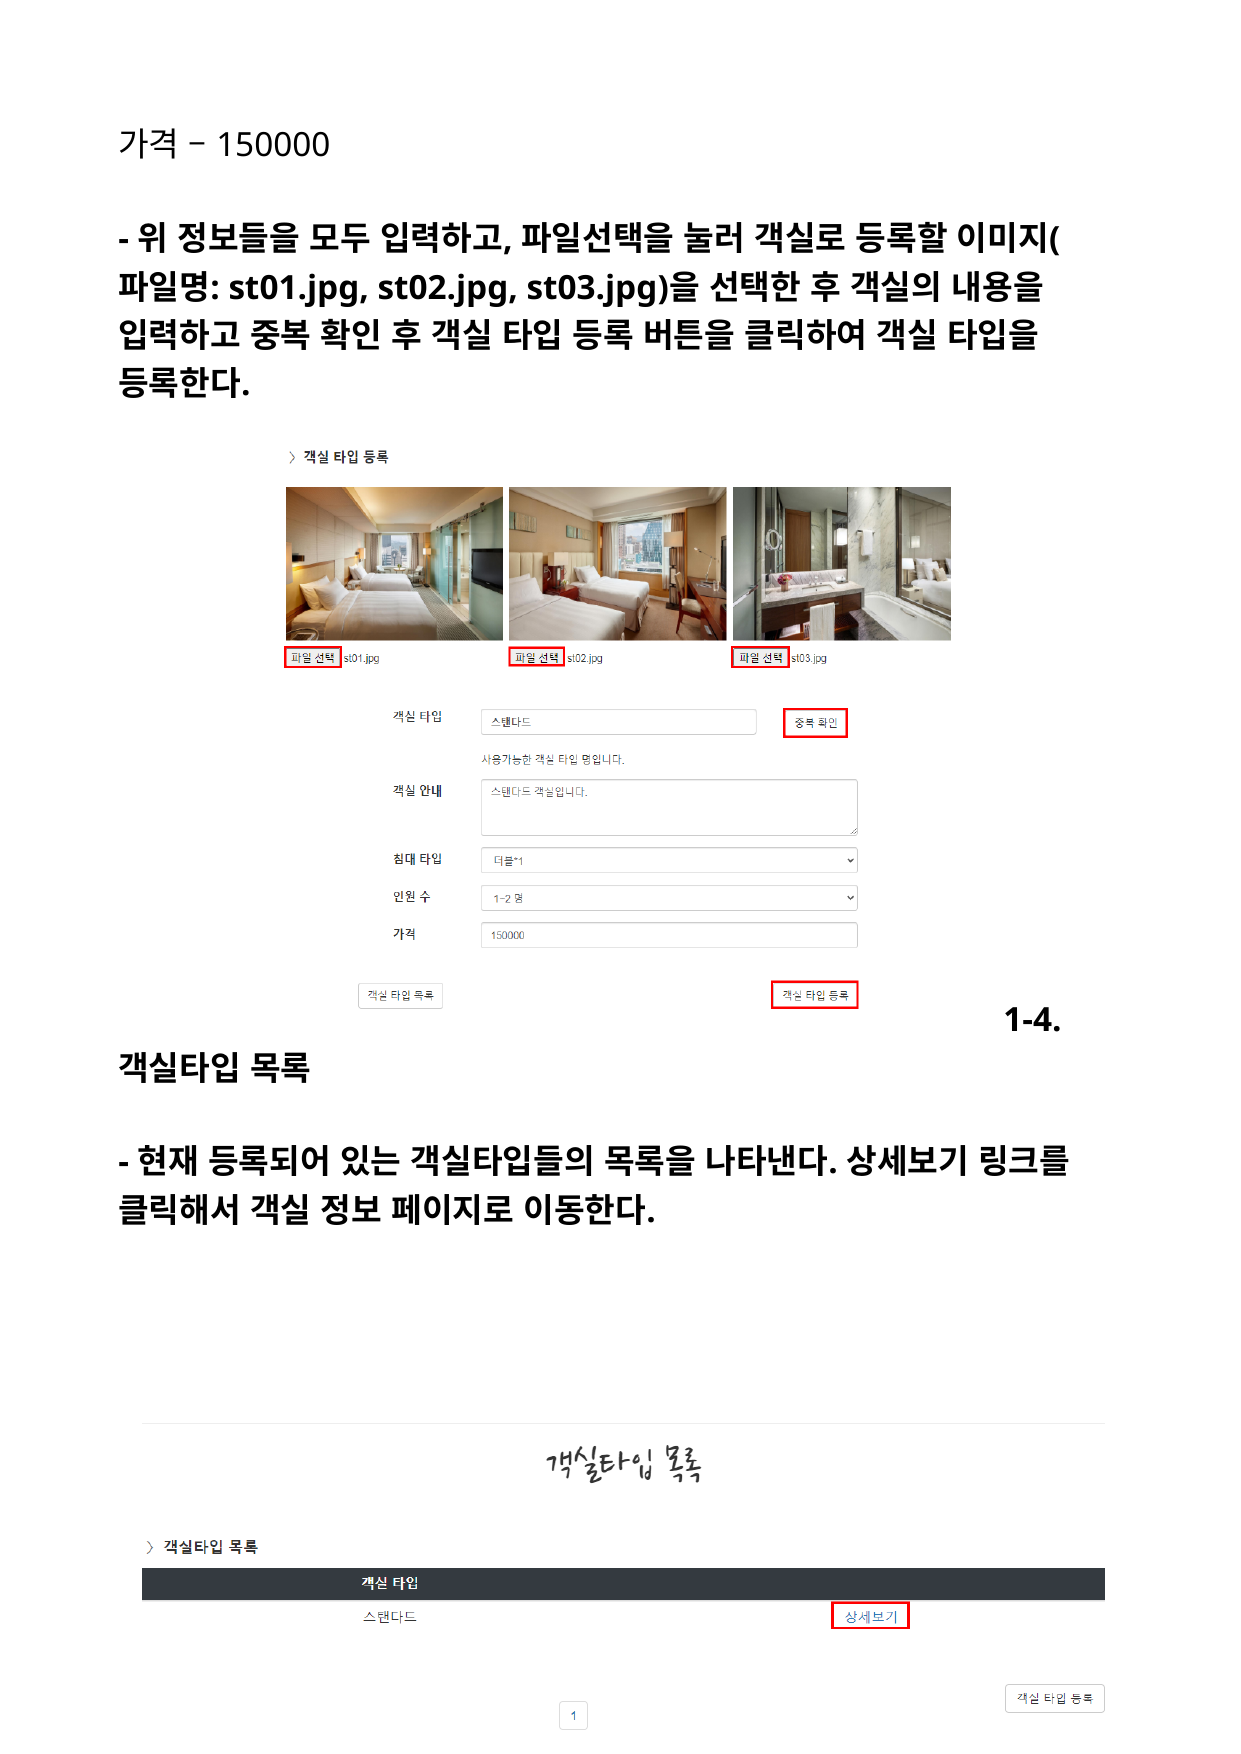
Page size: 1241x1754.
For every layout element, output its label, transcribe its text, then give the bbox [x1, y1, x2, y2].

text 가격 – 150000 [118, 118, 1122, 167]
picture [231, 432, 1003, 1033]
text - 현재 등록되어 있는 객실타입들의 목록을 나타낸다. 상세보기 링크를 클릭해서 객실 정보 페이지로 이동한다. [118, 1135, 1122, 1232]
picture [118, 1422, 1123, 1754]
text - 위 정보들을 모두 입력하고, 파일선택을 눌러 객실로 등록할 이미지(파일명: st01.jpg, st02.jpg, st03.jpg)을 선택한 후 객실의 내용을 입력하고 중복 확인 후 객실 타입 등록 버튼을 클릭하여 객실 타입을 등록한다. [118, 212, 1122, 406]
text 1-4. 객실타입 목록 [118, 996, 1122, 1089]
